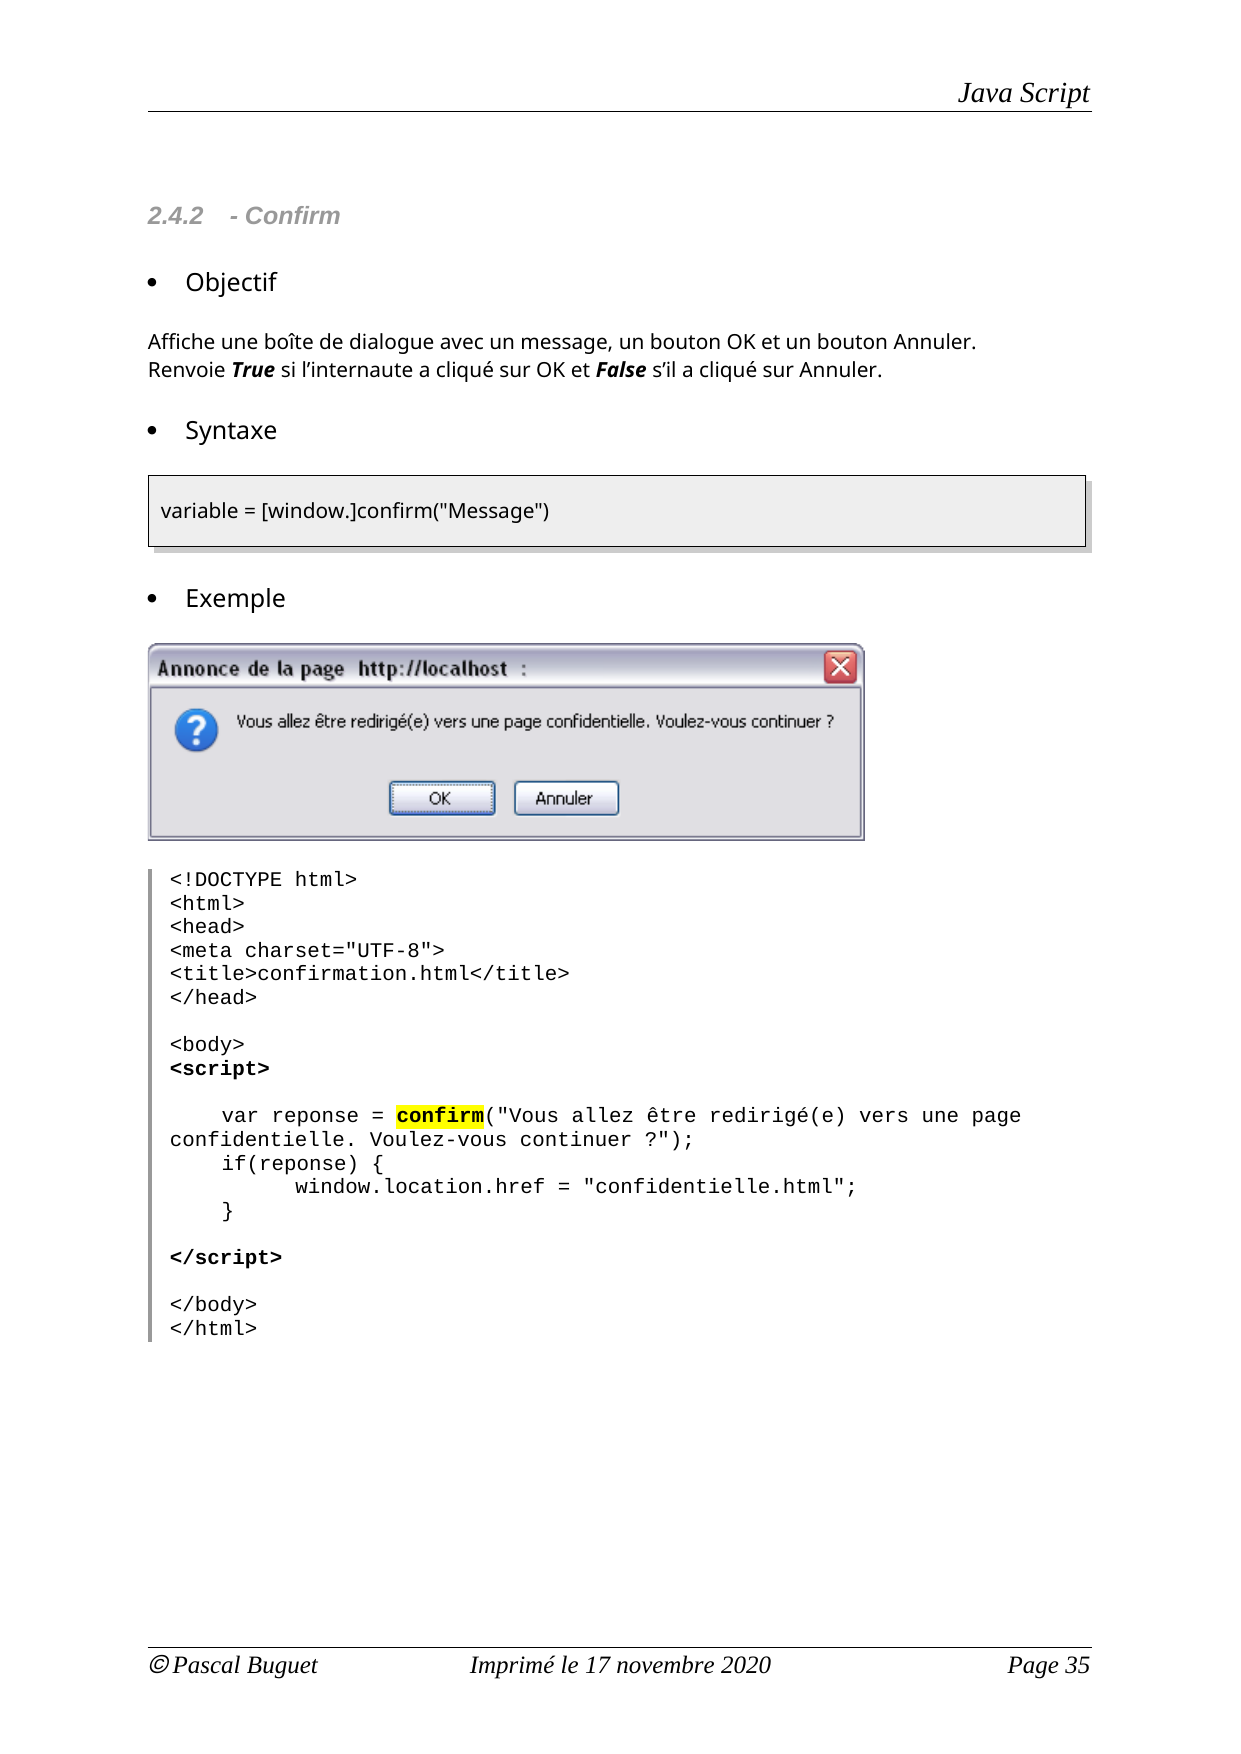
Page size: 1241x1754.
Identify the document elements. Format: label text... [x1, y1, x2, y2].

text if(reponse) { [152, 1153, 1092, 1176]
text Renvoie True si l’internaute a cliqué sur OK et False s’il a cliqué sur Annuler. [148, 356, 1092, 384]
text </body> [152, 1294, 1092, 1318]
picture [147, 643, 865, 841]
text <!DOCTYPE html> [152, 869, 1092, 892]
text variable = [window.]confirm("Message") [149, 476, 1085, 546]
text <script> [152, 1058, 1092, 1082]
list Syntaxe [148, 412, 1092, 446]
text var reponse = confirm("Vous allez être redirigé(e) vers une page confidentielle. Voulez-vous continuer ?"); [152, 1105, 1092, 1153]
subtitle - Confirm [148, 201, 1092, 230]
text window.location.href = "confidentielle.html"; [152, 1176, 1092, 1200]
text </html> [152, 1318, 1092, 1342]
list Objectif [148, 264, 1092, 299]
text <html> [152, 892, 1092, 916]
text } [152, 1200, 1092, 1223]
text <title>confirmation.html</title> [152, 963, 1092, 987]
text <body> [152, 1034, 1092, 1058]
text <meta charset="UTF-8"> [152, 940, 1092, 963]
text </script> [152, 1247, 1092, 1271]
text <head> [152, 916, 1092, 940]
list Exemple [148, 581, 1092, 615]
text Affiche une boîte de dialogue avec un message, un bouton OK et un bouton Annuler. [148, 327, 1092, 356]
text </head> [152, 987, 1092, 1011]
